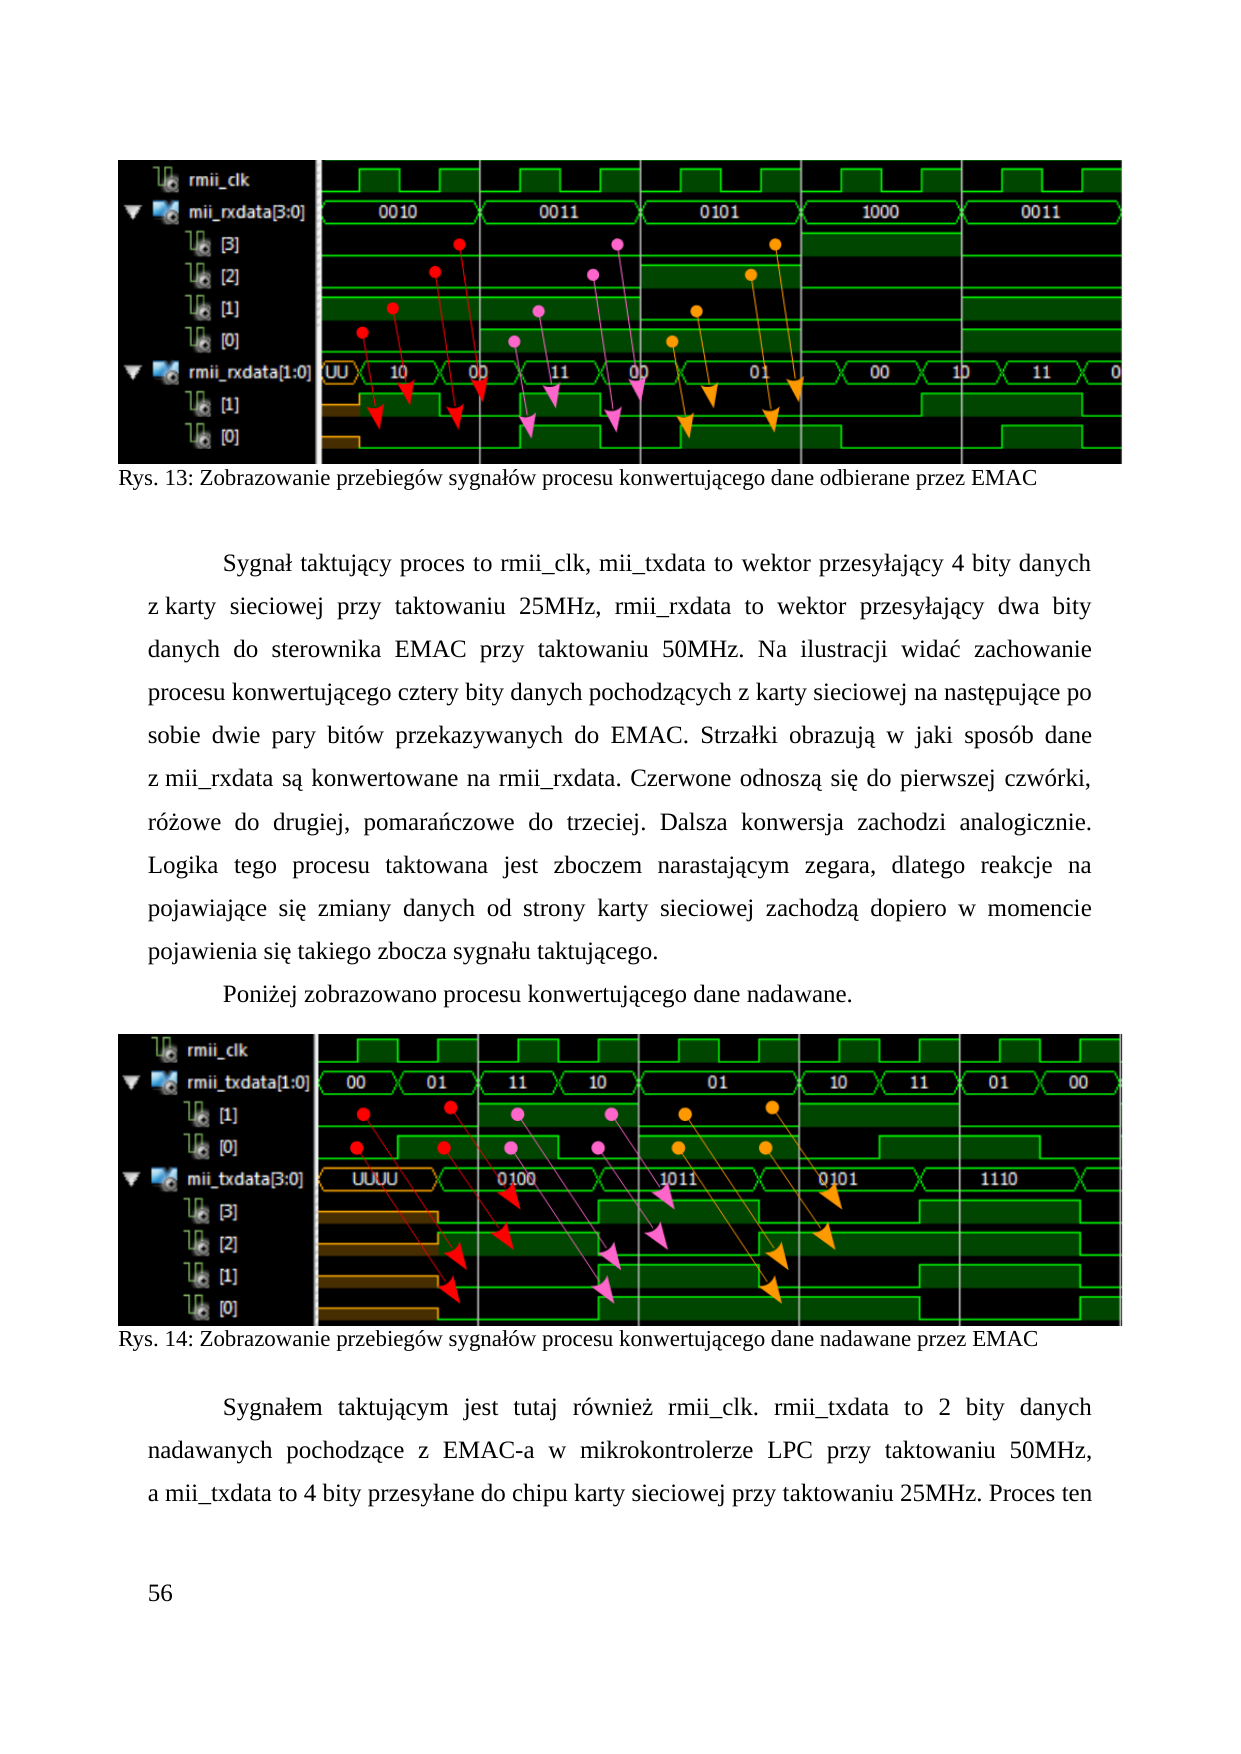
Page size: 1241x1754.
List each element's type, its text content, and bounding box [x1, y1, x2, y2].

text Poniżej zobrazowano procesu konwertującego dane nadawane. [148, 979, 1093, 1008]
picture [118, 1034, 1123, 1326]
text Sygnałem taktującym jest tutaj również rmii_clk. rmii_txdata to 2 bity danych nadawanych pochodzące z EMAC-a w mikrokontrolerze LPC przy taktowaniu 50MHz, a mii_txdata to 4 bity przesyłane do chipu karty sieciowej przy taktowaniu 25MHz. Proces ten [148, 1392, 1093, 1507]
text Sygnał taktujący proces to rmii_clk, mii_txdata to wektor przesyłający 4 bity danych z karty sieciowej przy taktowaniu 25MHz, rmii_rxdata to wektor przesyłający dwa bity danych do sterownika EMAC przy taktowaniu 50MHz. Na ilustracji widać zachowanie procesu konwertującego cztery bity danych pochodzących z karty sieciowej na następujące po sobie dwie pary bitów przekazywanych do EMAC. Strzałki obrazują w jaki sposób dane z mii_rxdata są konwertowane na rmii_rxdata. Czerwone odnoszą się do pierwszej czwórki, różowe do drugiej, pomarańczowe do trzeciej. Dalsza konwersja zachodzi analogicznie. Logika tego procesu taktowana jest zboczem narastającym zegara, dlatego reakcje na pojawiające się zmiany danych od strony karty sieciowej zachodzą dopiero w momencie pojawienia się takiego zbocza sygnału taktującego. [148, 548, 1093, 965]
picture [118, 160, 1123, 464]
text Rys. 14: Zobrazowanie przebiegów sygnałów procesu konwertującego dane nadawane przez EMAC [118, 1326, 1122, 1351]
text Rys. 13: Zobrazowanie przebiegów sygnałów procesu konwertującego dane odbierane przez EMAC [118, 464, 1122, 490]
